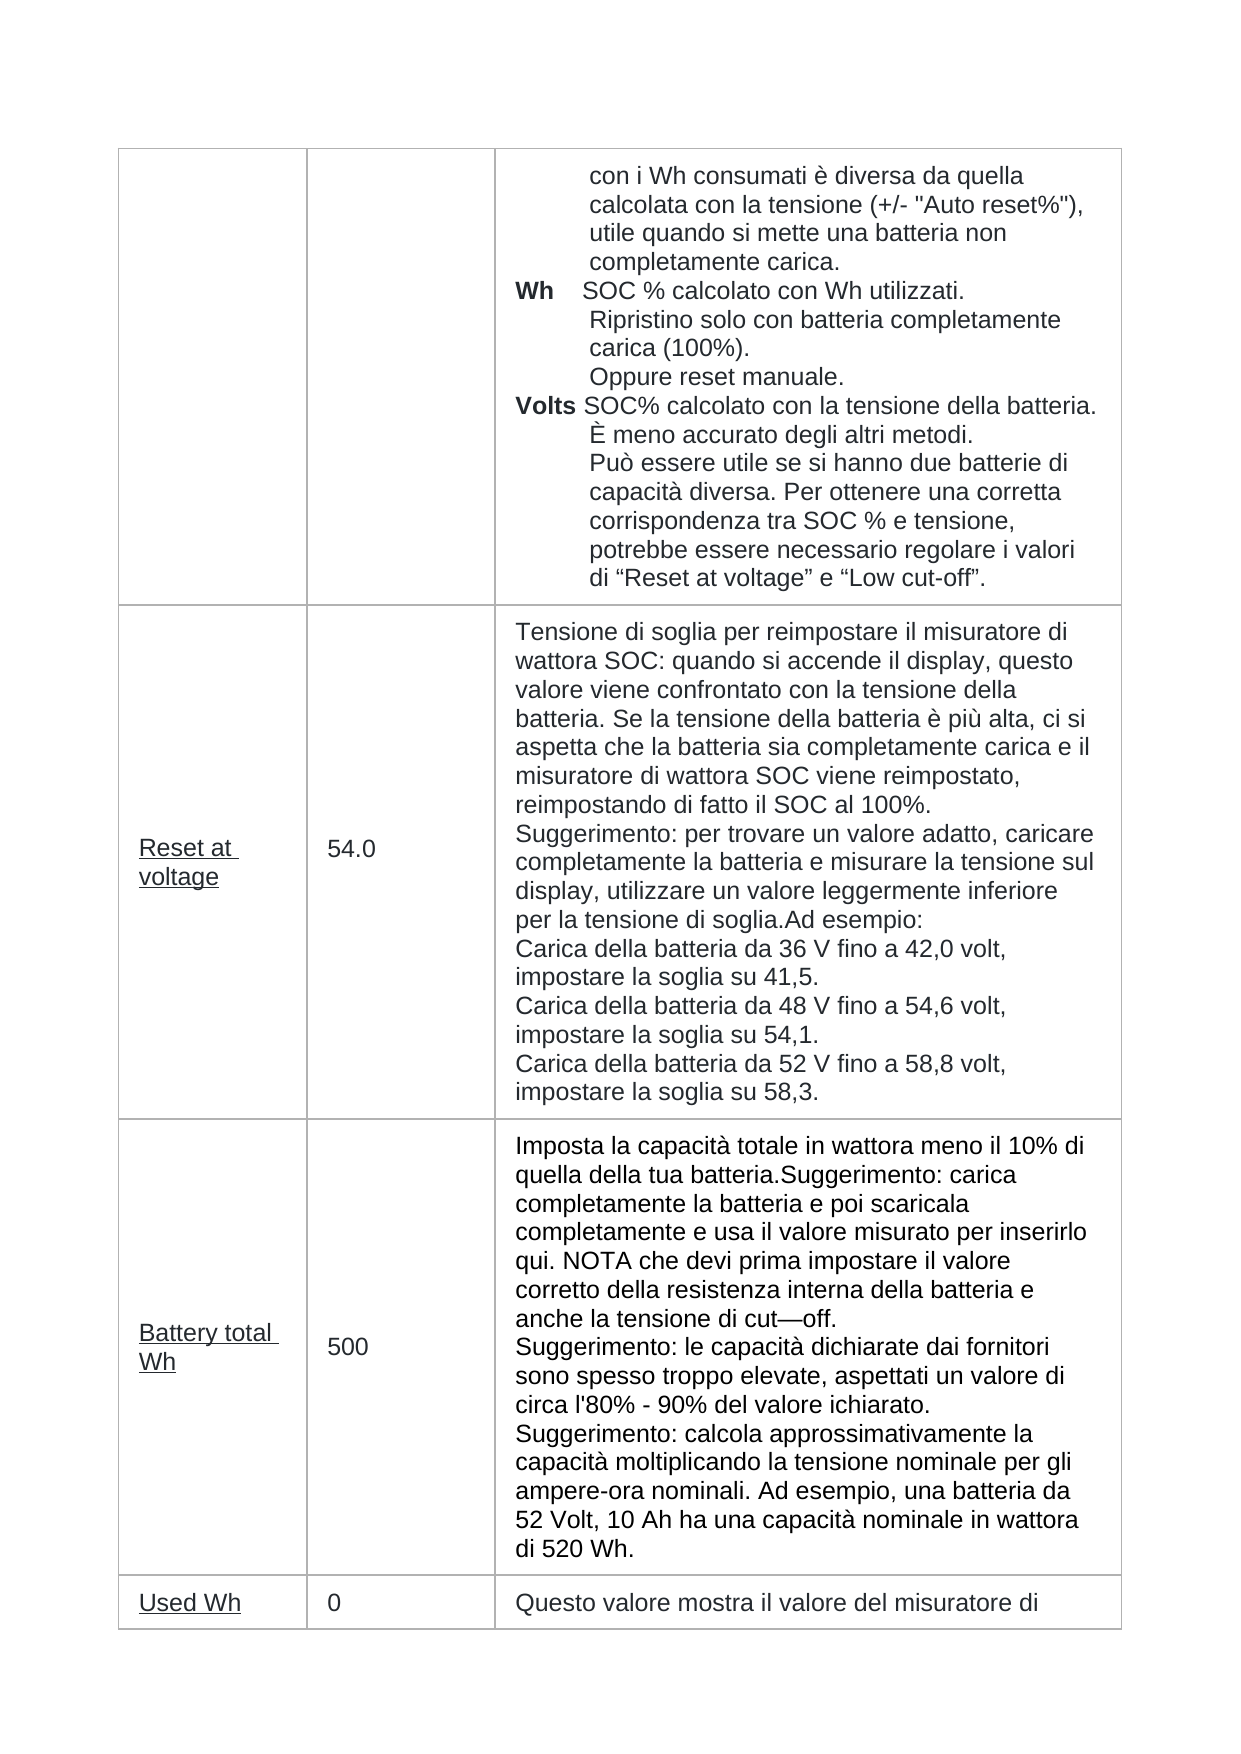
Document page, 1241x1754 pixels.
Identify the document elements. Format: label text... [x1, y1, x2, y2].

table_cell Battery total Wh [119, 1120, 306, 1574]
table_cell 0 [308, 1576, 494, 1628]
table_cell [308, 149, 494, 604]
table_cell [119, 149, 306, 604]
table_cell 500 [308, 1120, 494, 1574]
table_cell Questo valore mostra il valore del misuratore di [496, 1576, 1121, 1628]
table_cell Used Wh [119, 1576, 306, 1628]
table_cell Reset at voltage [119, 606, 306, 1118]
table_cell con i Wh consumati è diversa da quella calcolata con la tensione (+/- "Auto reset%"), utile quando si mette una batteria non completamente carica. Wh SOC % calcolato con Wh utilizzati. Ripristino solo con batteria completamente carica (100%). Oppure reset manuale. Volts SOC% calcolato con la tensione della batteria. È meno accurato degli altri metodi. Può essere utile se si hanno due batterie di capacità diversa. Per ottenere una corretta corrispondenza tra SOC % e tensione, potrebbe essere necessario regolare i valori di “Reset at voltage” e “Low cut-off”. [496, 149, 1121, 604]
table_cell Imposta la capacità totale in wattora meno il 10% di quella della tua batteria.Suggerimento: carica completamente la batteria e poi scaricala completamente e usa il valore misurato per inserirlo qui. NOTA che devi prima impostare il valore corretto della resistenza interna della batteria e anche la tensione di cut—off. Suggerimento: le capacità dichiarate dai fornitori sono spesso troppo elevate, aspettati un valore di circa l'80% - 90% del valore ichiarato. Suggerimento: calcola approssimativamente la capacità moltiplicando la tensione nominale per gli ampere-ora nominali. Ad esempio, una batteria da 52 Volt, 10 Ah ha una capacità nominale in wattora di 520 Wh. [496, 1120, 1121, 1574]
table_cell 54.0 [308, 606, 494, 1118]
table_cell Tensione di soglia per reimpostare il misuratore di wattora SOC: quando si accende il display, questo valore viene confrontato con la tensione della batteria. Se la tensione della batteria è più alta, ci si aspetta che la batteria sia completamente carica e il misuratore di wattora SOC viene reimpostato, reimpostando di fatto il SOC al 100%. Suggerimento: per trovare un valore adatto, caricare completamente la batteria e misurare la tensione sul display, utilizzare un valore leggermente inferiore per la tensione di soglia.Ad esempio: Carica della batteria da 36 V fino a 42,0 volt, impostare la soglia su 41,5. Carica della batteria da 48 V fino a 54,6 volt, impostare la soglia su 54,1. Carica della batteria da 52 V fino a 58,8 volt, impostare la soglia su 58,3. [496, 606, 1121, 1118]
